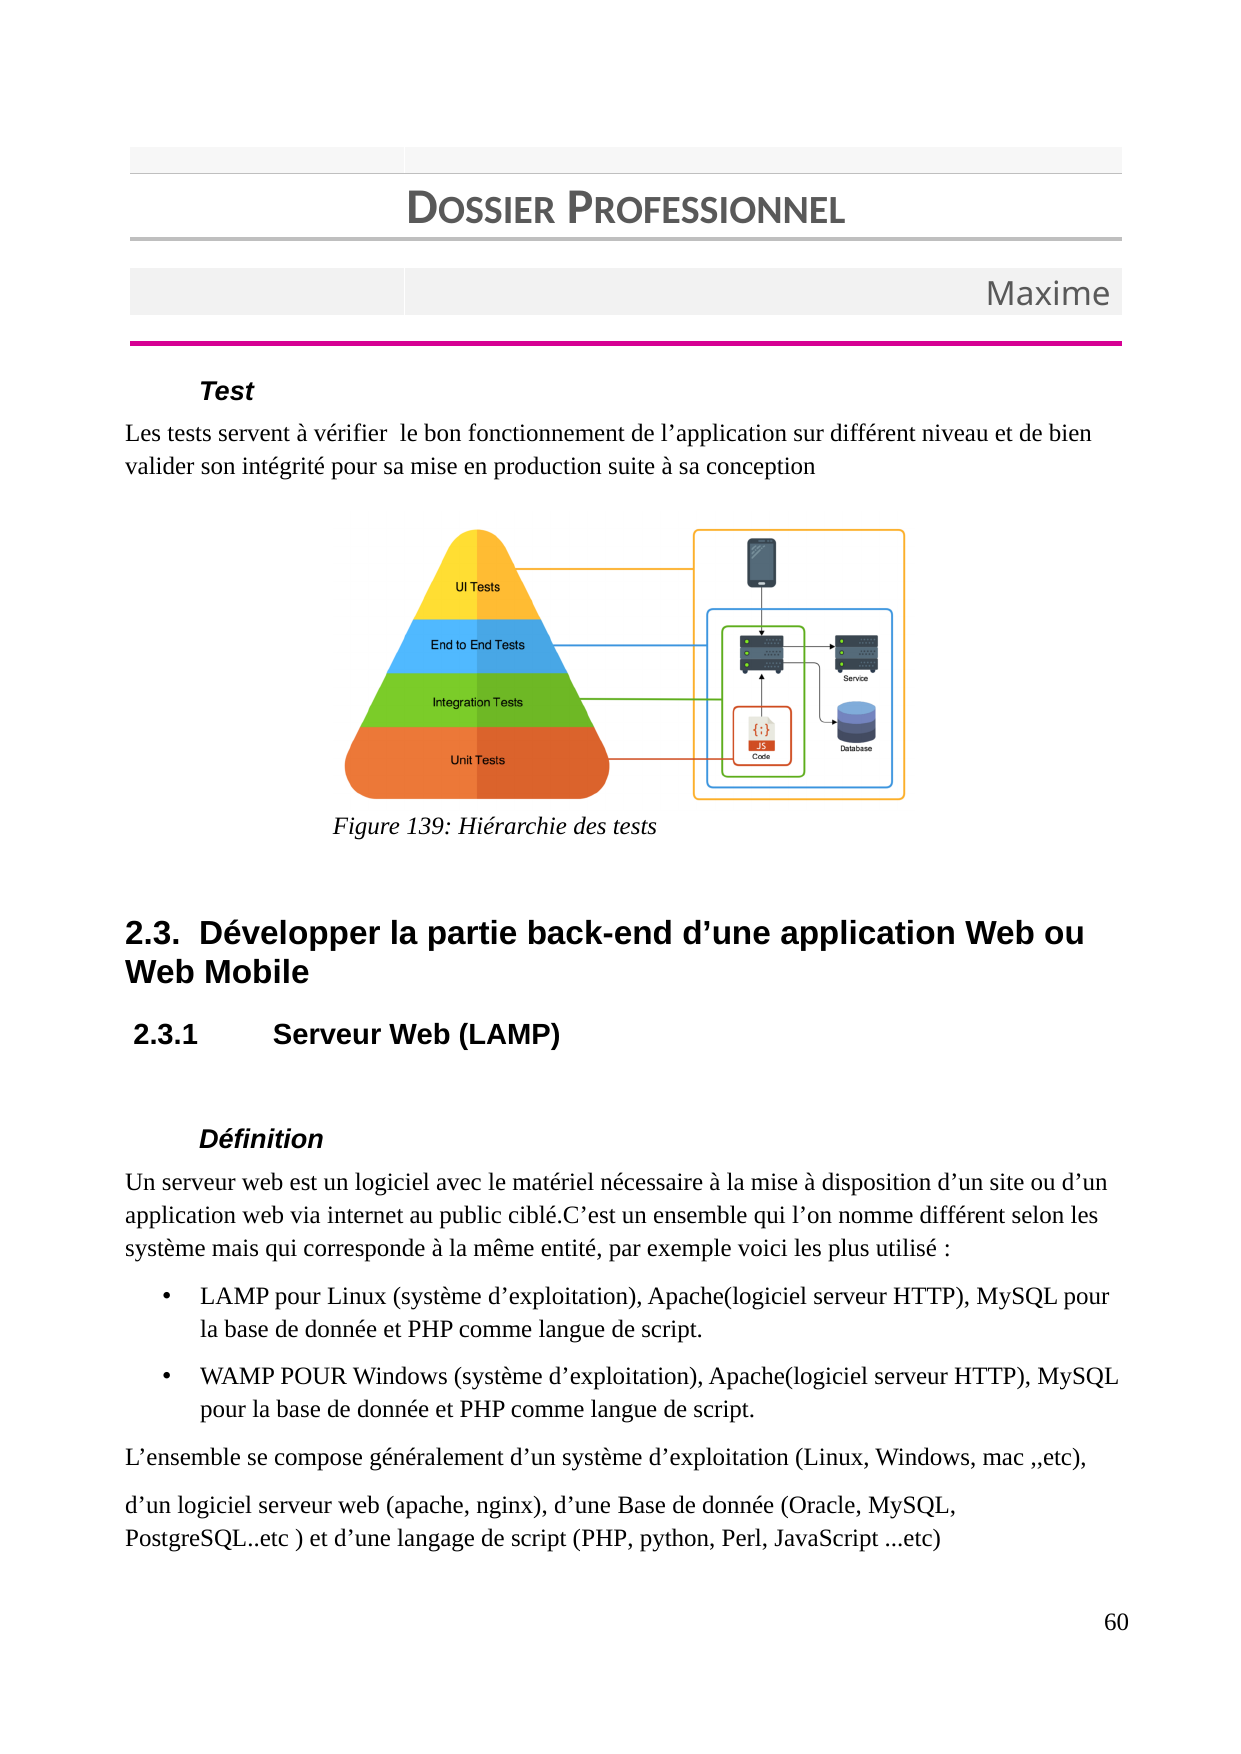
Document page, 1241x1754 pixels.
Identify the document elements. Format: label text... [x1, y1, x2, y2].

subtitle Développer la partie back-end d’une application Web ou Web Mobile [125, 913, 1123, 990]
list LAMP pour Linux (système d’exploitation), Apache(logiciel serveur HTTP), MySQL pour la base de donnée et PHP comme langue de script. [162, 1281, 1123, 1343]
text d’un logiciel serveur web (apache, nginx), d’une Base de donnée (Oracle, MySQL, PostgreSQL..etc ) et d’une langage de script (PHP, python, Perl, JavaScript ...etc) [125, 1490, 1123, 1551]
picture [332, 511, 916, 811]
subtitle Serveur Web (LAMP) [125, 1017, 1123, 1051]
subtitle Test [125, 374, 1123, 406]
text L’ensemble se compose généralement d’un système d’exploitation (Linux, Windows, mac ,,etc), [125, 1442, 1123, 1471]
text Figure 139: Hiérarchie des tests [333, 811, 915, 840]
text Les tests servent à vérifier le bon fonctionnement de l’application sur différent niveau et de bien valider son intégrité pour sa mise en production suite à sa conception [125, 418, 1123, 480]
list WAMP POUR Windows (système d’exploitation), Apache(logiciel serveur HTTP), MySQL pour la base de donnée et PHP comme langue de script. [162, 1361, 1123, 1423]
text Un serveur web est un logiciel avec le matériel nécessaire à la mise à disposition d’un site ou d’un application web via internet au public ciblé.C’est un ensemble qui l’on nomme différent selon les système mais qui corresponde à la même entité, par exemple voici les plus utilisé : [125, 1167, 1123, 1262]
subtitle Définition [125, 1123, 1123, 1155]
